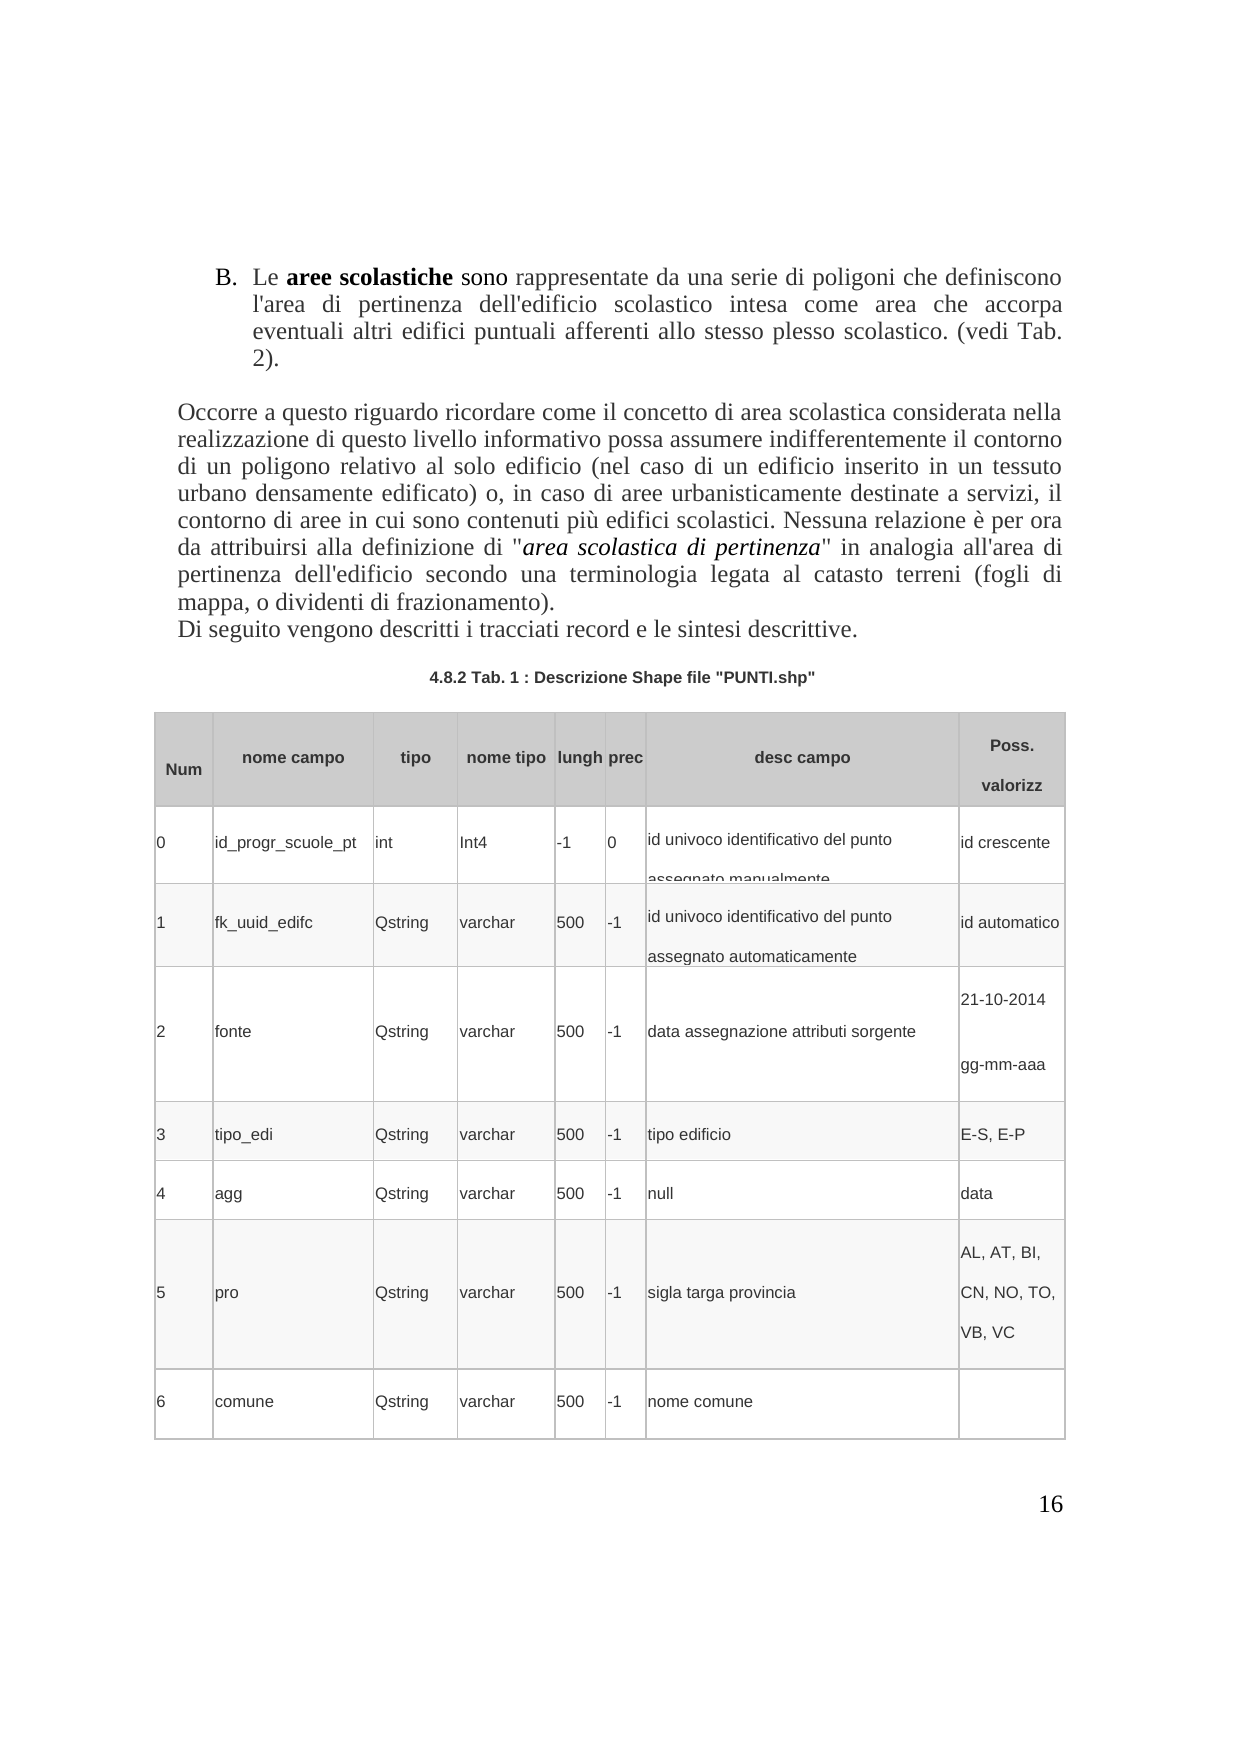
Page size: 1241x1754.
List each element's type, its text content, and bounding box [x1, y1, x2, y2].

table_cell Qstring [374, 884, 457, 966]
table_cell id univoco identificativo del punto assegnato manualmente [647, 807, 958, 882]
table_cell id univoco identificativo del punto assegnato automaticamente [647, 884, 958, 966]
table_cell 0 [606, 807, 645, 882]
table_cell varchar [458, 1220, 554, 1368]
table_cell 500 [556, 967, 605, 1101]
table_cell varchar [458, 1161, 554, 1219]
table_cell -1 [606, 1102, 645, 1159]
table_header tipo [374, 713, 457, 805]
table_cell 6 [156, 1370, 212, 1438]
table_cell 4 [156, 1161, 212, 1219]
table_cell 500 [556, 1370, 605, 1438]
table_cell -1 [606, 1220, 645, 1368]
table_cell AL, AT, BI, CN, NO, TO, VB, VC [960, 1220, 1064, 1368]
table_cell 5 [156, 1220, 212, 1368]
table_cell -1 [556, 807, 605, 882]
table_header lungh [556, 713, 605, 805]
table_cell 500 [556, 1220, 605, 1368]
table_cell pro [214, 1220, 373, 1368]
table_cell 1 [156, 884, 212, 966]
table_cell Qstring [374, 1220, 457, 1368]
table_cell tipo_edi [214, 1102, 373, 1159]
table_cell 0 [156, 807, 212, 882]
table_cell nome comune [647, 1370, 958, 1438]
table_cell data [960, 1161, 1064, 1219]
table_cell -1 [606, 967, 645, 1101]
table_cell fonte [214, 967, 373, 1101]
table_cell 500 [556, 884, 605, 966]
table_cell varchar [458, 1102, 554, 1159]
table_cell -1 [606, 1161, 645, 1219]
table_header prec [606, 713, 645, 805]
table_cell [960, 1370, 1064, 1438]
table_header Num ord [156, 713, 212, 805]
table_cell -1 [606, 884, 645, 966]
table_cell Qstring [374, 1370, 457, 1438]
subtitle Tab. 1 : Descrizione Shape file "PUNTI.shp" [177, 667, 1063, 687]
text Di seguito vengono descritti i tracciati record e le sintesi descrittive. [177, 615, 1063, 642]
table_cell agg [214, 1161, 373, 1219]
table_cell 3 [156, 1102, 212, 1159]
table_cell varchar [458, 1370, 554, 1438]
table_cell Qstring [374, 1102, 457, 1159]
table_cell 500 [556, 1161, 605, 1219]
table_cell data assegnazione attributi sorgente [647, 967, 958, 1101]
table_cell -1 [606, 1370, 645, 1438]
table_cell id_progr_scuole_pt [214, 807, 373, 882]
table_cell 21-10-2014 gg-mm-aaa [960, 967, 1064, 1101]
list Le aree scolastiche sono rappresentate da una serie di poligoni che definiscono l'area di pertinenza dell'edificio scolastico intesa come area che accorpa eventuali altri edifici puntuali afferenti allo stesso plesso scolastico. (vedi Tab. 2). [215, 263, 1063, 372]
table_cell varchar [458, 967, 554, 1101]
table_cell varchar [458, 884, 554, 966]
table_cell null [647, 1161, 958, 1219]
table_cell Int4 [458, 807, 554, 882]
table_cell id automatico [960, 884, 1064, 966]
table_header nome campo [214, 713, 373, 805]
text Occorre a questo riguardo ricordare come il concetto di area scolastica considerata nella realizzazione di questo livello informativo possa assumere indifferentemente il contorno di un poligono relativo al solo edificio (nel caso di un edificio inserito in un tessuto urbano densamente edificato) o, in caso di aree urbanisticamente destinate a servizi, il contorno di aree in cui sono contenuti più edifici scolastici. Nessuna relazione è per ora da attribuirsi alla definizione di "area scolastica di pertinenza" in analogia all'area di pertinenza dell'edificio secondo una terminologia legata al catasto terreni (fogli di mappa, o dividenti di frazionamento). [177, 399, 1063, 615]
table_header desc campo [647, 713, 958, 805]
table_header nome tipo [458, 713, 554, 805]
table_cell Qstring [374, 1161, 457, 1219]
table_cell int [374, 807, 457, 882]
table_cell tipo edificio [647, 1102, 958, 1159]
table_cell fk_uuid_edifc [214, 884, 373, 966]
table_cell 2 [156, 967, 212, 1101]
table_cell 500 [556, 1102, 605, 1159]
table_header Poss. valorizz [960, 713, 1064, 805]
table_cell comune [214, 1370, 373, 1438]
table_cell sigla targa provincia [647, 1220, 958, 1368]
table_cell Qstring [374, 967, 457, 1101]
table_cell E-S, E-P [960, 1102, 1064, 1159]
table_cell id crescente [960, 807, 1064, 882]
